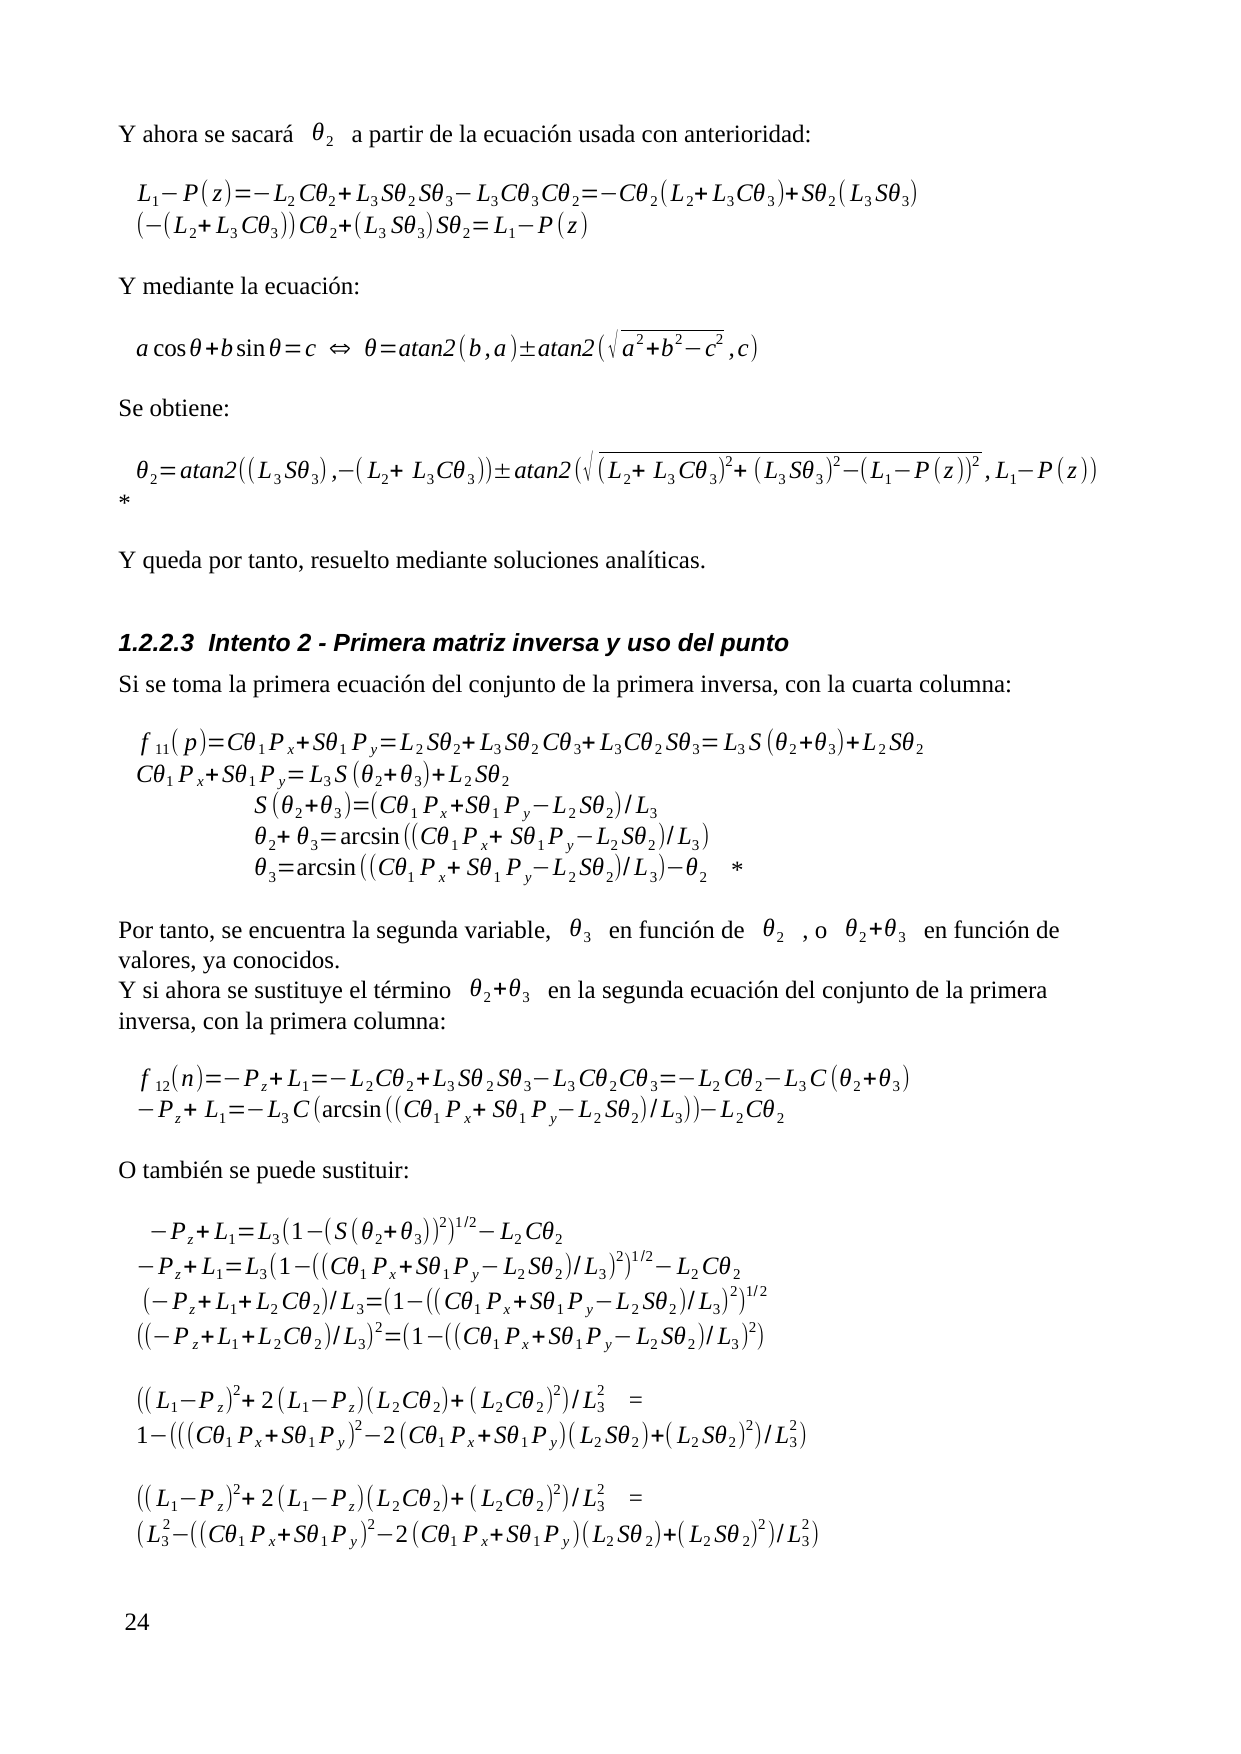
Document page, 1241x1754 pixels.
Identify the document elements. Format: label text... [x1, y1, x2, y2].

text * [118, 450, 1122, 517]
text Se obtiene: [118, 393, 1122, 422]
text Por tanto, se encuentra la segunda variable,en función de, oen función de valores, ya conocidos. [118, 914, 1122, 974]
text Y mediante la ecuación: [118, 271, 1122, 300]
text O también se puede sustituir: [118, 1155, 1122, 1184]
text Y ahora se sacaráa partir de la ecuación usada con anterioridad: [118, 118, 1122, 149]
text Si se toma la primera ecuación del conjunto de la primera inversa, con la cuarta columna: [118, 669, 1122, 698]
text = [118, 1480, 1122, 1515]
text * [236, 854, 1122, 885]
text Y si ahora se sustituye el términoen la segunda ecuación del conjunto de la primera inversa, con la primera columna: [118, 974, 1122, 1034]
subtitle Intento 2 - Primera matriz inversa y uso del punto [118, 628, 1122, 656]
text Y queda por tanto, resuelto mediante soluciones analíticas. [118, 545, 1122, 574]
text = [118, 1382, 1122, 1417]
